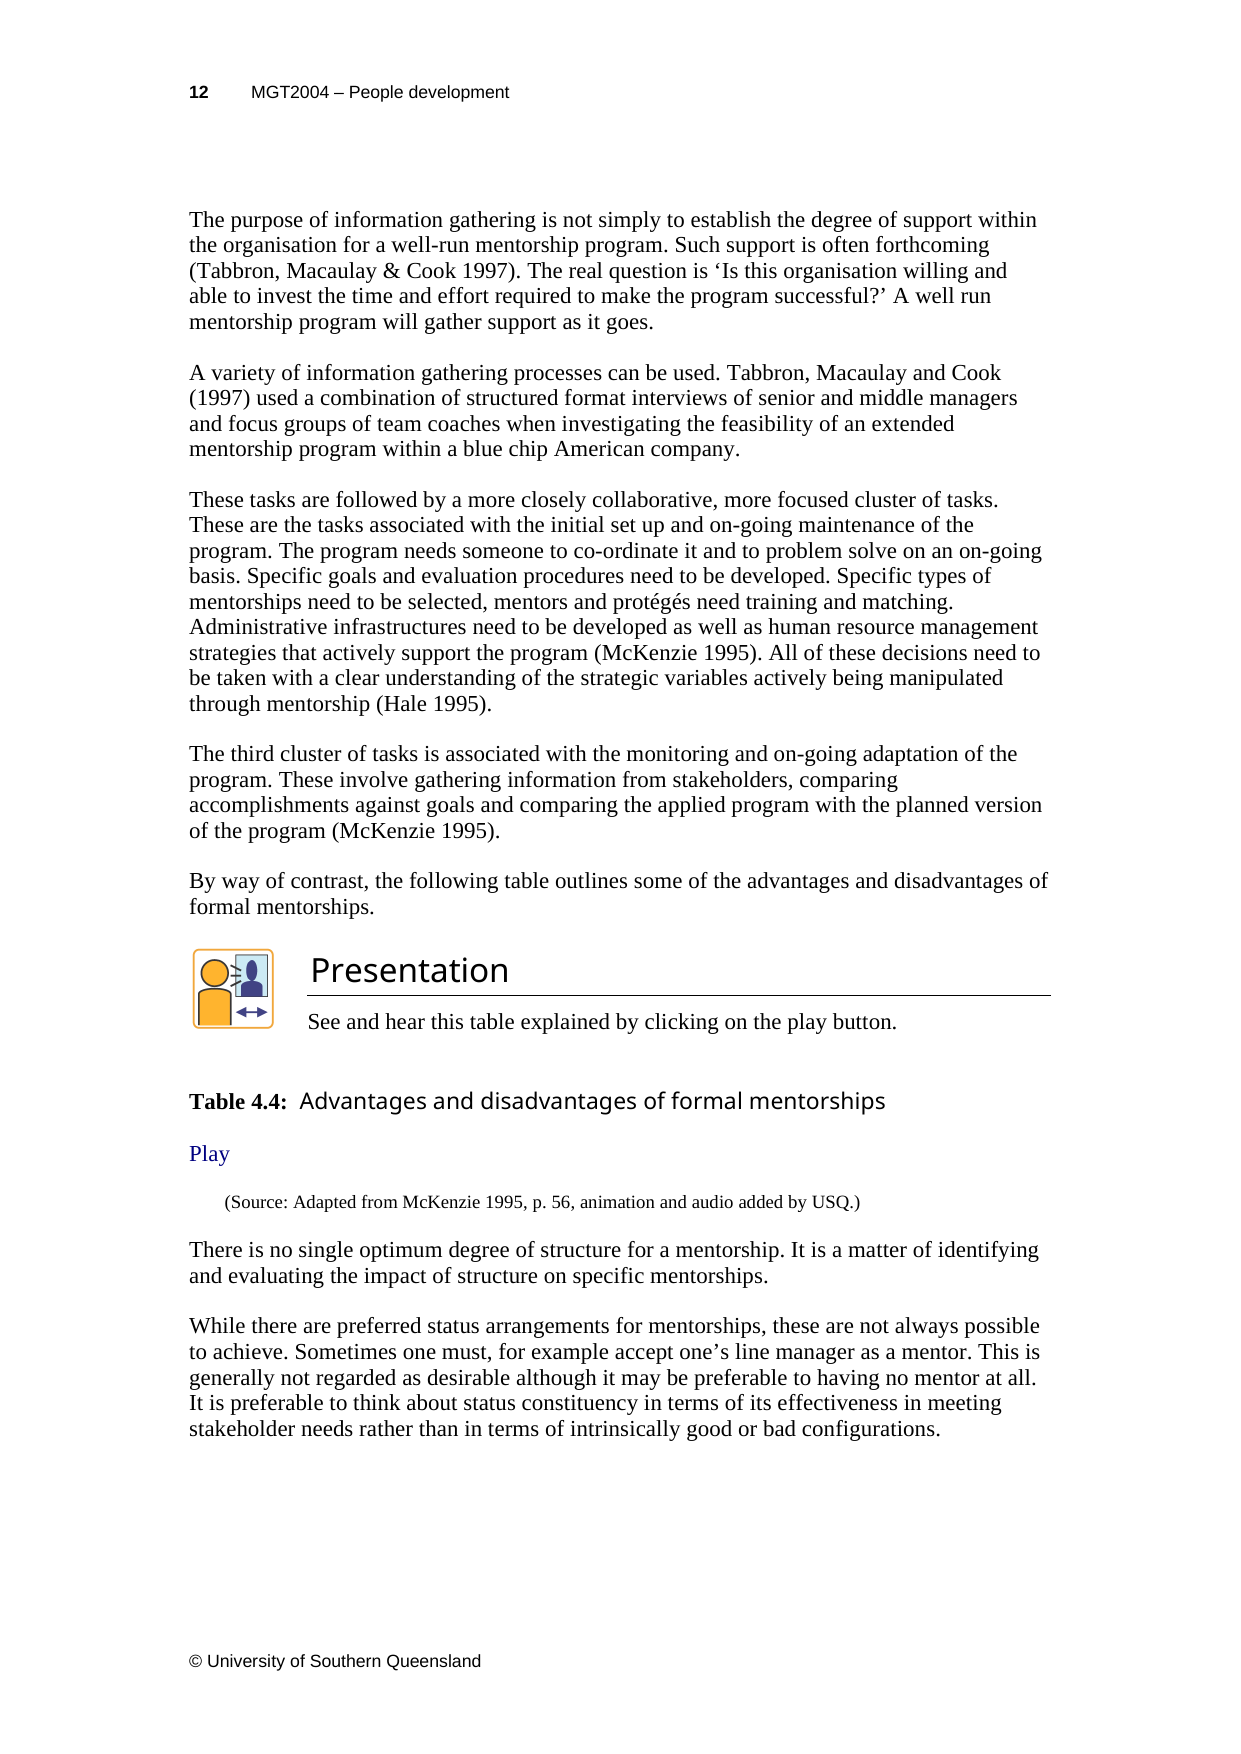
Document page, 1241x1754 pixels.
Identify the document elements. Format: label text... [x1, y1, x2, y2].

table_header [189, 944, 307, 1034]
table_header Presentation [307, 944, 1051, 995]
text There is no single optimum degree of structure for a mentorship. It is a matter of identifying and evaluating the impact of structure on specific mentorships. [189, 1237, 1051, 1288]
text A variety of information gathering processes can be used. Tabbron, Macaulay and Cook (1997) used a combination of structured format interviews of senior and middle managers and focus groups of team coaches when investigating the feasibility of an extended mentorship program within a blue chip American company. [189, 359, 1051, 461]
text Play [189, 1141, 1051, 1167]
text The purpose of information gathering is not simply to establish the degree of support within the organisation for a well-run mentorship program. Such support is often forthcoming (Tabbron, Macaulay & Cook 1997). The real question is ‘Is this organisation willing and able to invest the time and effort required to make the program successful?’ A well run mentorship program will gather support as it goes. [189, 207, 1051, 334]
text (Source: Adapted from McKenzie 1995, p. 56, animation and audio added by USQ.) [224, 1192, 1051, 1212]
text Table 4.4: Advantages and disadvantages of formal mentorships [189, 1085, 1051, 1116]
table_header See and hear this table explained by clicking on the play button. [307, 996, 1051, 1034]
text These tasks are followed by a more closely collaborative, more focused cluster of tasks. These are the tasks associated with the initial set up and on-going maintenance of the program. The program needs someone to co-ordinate it and to problem solve on an on-going basis. Specific goals and evaluation procedures need to be developed. Specific types of mentorships need to be selected, mentors and protégés need training and matching. Administrative infrastructures need to be developed as well as human resource management strategies that actively support the program (McKenzie 1995). All of these decisions need to be taken with a clear understanding of the strategic variables actively being manipulated through mentorship (Hale 1995). [189, 486, 1051, 716]
text By way of contrast, the following table outlines some of the advantages and disadvantages of formal mentorships. [189, 868, 1051, 919]
text The third cluster of tasks is associated with the monitoring and on-going adaptation of the program. These involve gathering information from stakeholders, comparing accomplishments against goals and comparing the applied program with the planned version of the program (McKenzie 1995). [189, 741, 1051, 843]
text While there are preferred status arrangements for mentorships, these are not always possible to achieve. Sometimes one must, for example accept one’s line manager as a mentor. This is generally not regarded as desirable although it may be preferable to having no mentor at all. It is preferable to think about status constituency in terms of its effectiveness in meeting stakeholder needs rather than in terms of intrinsically good or bad configurations. [189, 1313, 1051, 1441]
picture [188, 944, 278, 1033]
